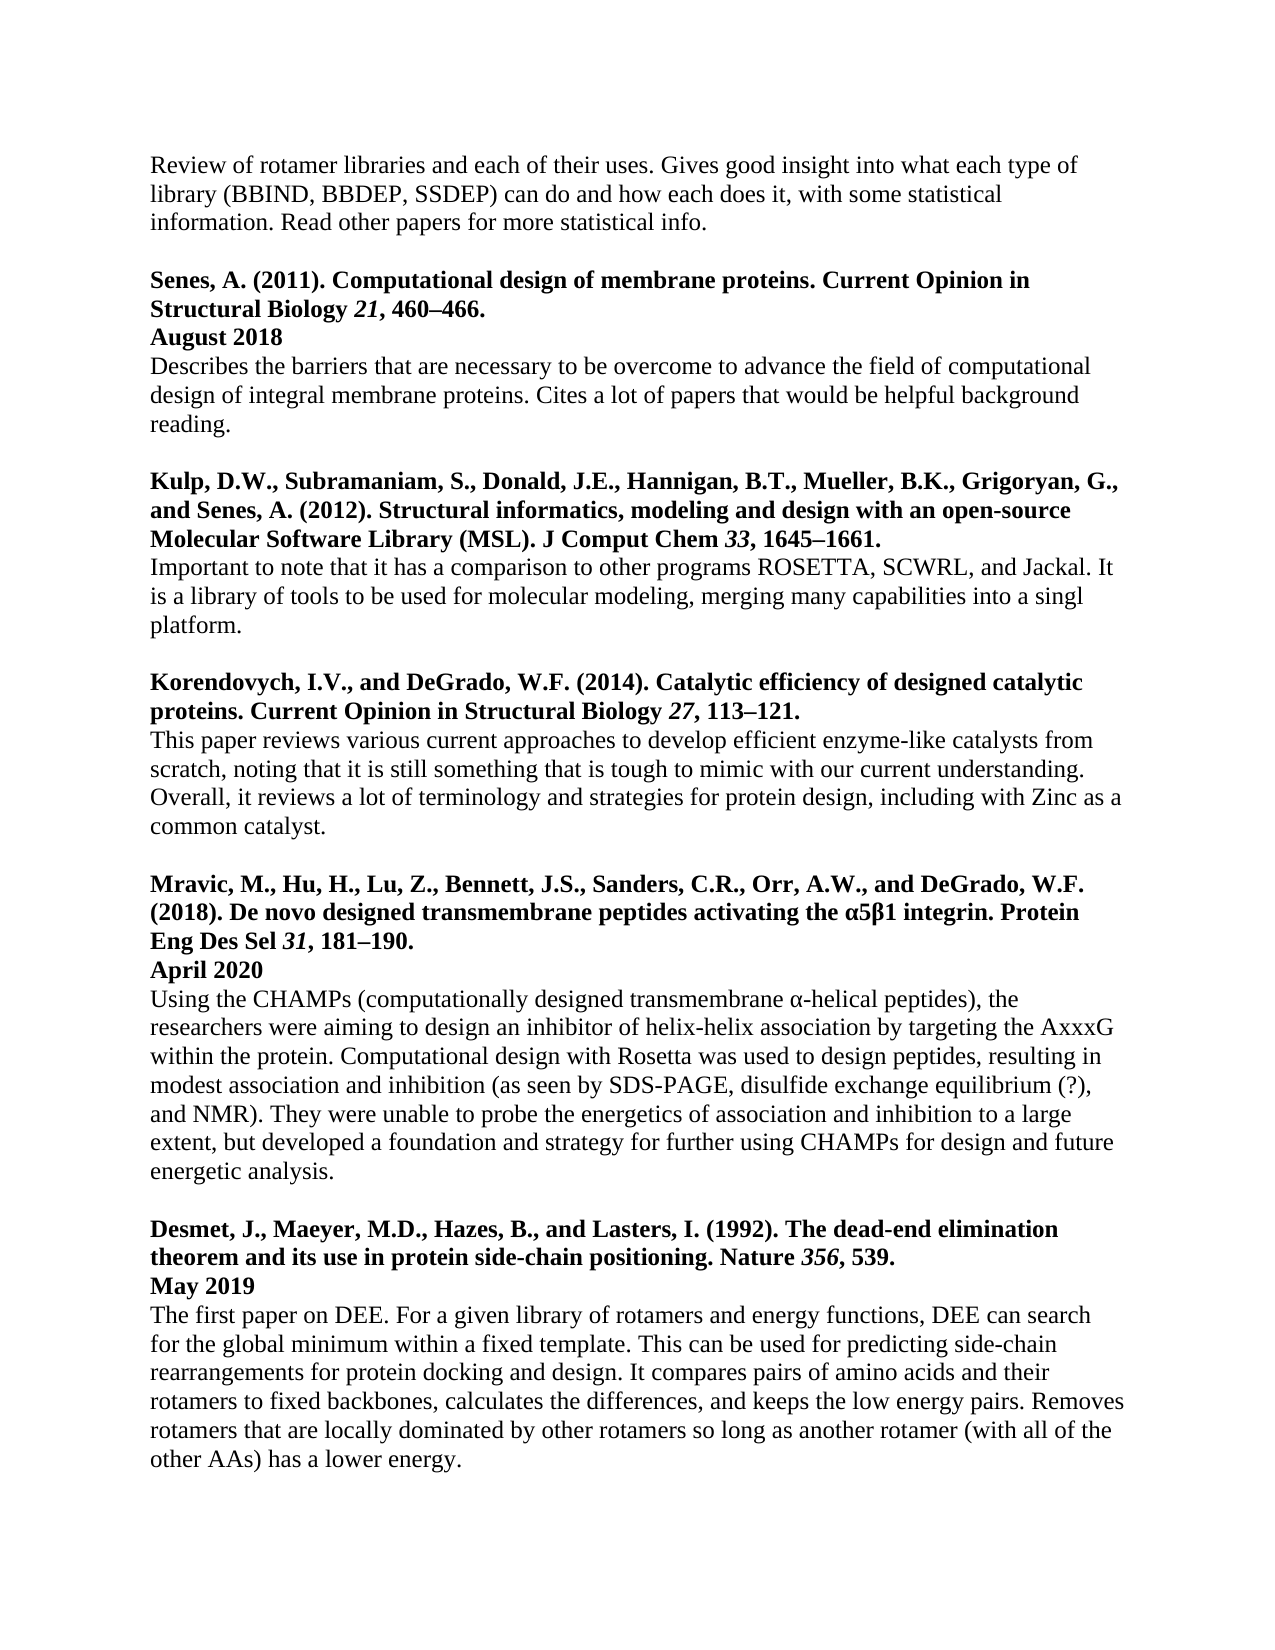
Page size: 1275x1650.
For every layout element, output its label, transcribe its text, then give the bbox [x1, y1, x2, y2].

text Mravic, M., Hu, H., Lu, Z., Bennett, J.S., Sanders, C.R., Orr, A.W., and DeGrado, W.F. (2018). De novo designed transmembrane peptides activating the α5β1 integrin. Protein Eng Des Sel 31, 181–190. [150, 869, 1125, 955]
text Korendovych, I.V., and DeGrado, W.F. (2014). Catalytic efficiency of designed catalytic proteins. Current Opinion in Structural Biology 27, 113–121. [150, 667, 1125, 725]
text May 2019 [150, 1271, 1125, 1300]
text Describes the barriers that are necessary to be overcome to advance the field of computational design of integral membrane proteins. Cites a lot of papers that would be helpful background reading. [150, 351, 1125, 437]
text The first paper on DEE. For a given library of rotamers and energy functions, DEE can search for the global minimum within a fixed template. This can be used for predicting side-chain rearrangements for protein docking and design. It compares pairs of amino acids and their rotamers to fixed backbones, calculates the differences, and keeps the low energy pairs. Removes rotamers that are locally dominated by other rotamers so long as another rotamer (with all of the other AAs) has a lower energy. [150, 1300, 1125, 1472]
text August 2018 [150, 322, 1125, 351]
text Kulp, D.W., Subramaniam, S., Donald, J.E., Hannigan, B.T., Mueller, B.K., Grigoryan, G., and Senes, A. (2012). Structural informatics, modeling and design with an open-source Molecular Software Library (MSL). J Comput Chem 33, 1645–1661. [150, 466, 1125, 552]
text Using the CHAMPs (computationally designed transmembrane α-helical peptides), the researchers were aiming to design an inhibitor of helix-helix association by targeting the AxxxG within the protein. Computational design with Rosetta was used to design peptides, resulting in modest association and inhibition (as seen by SDS-PAGE, disulfide exchange equilibrium (?), and NMR). They were unable to probe the energetics of association and inhibition to a large extent, but developed a foundation and strategy for further using CHAMPs for design and future energetic analysis. [150, 984, 1125, 1185]
text This paper reviews various current approaches to develop efficient enzyme-like catalysts from scratch, noting that it is still something that is tough to mimic with our current understanding. Overall, it reviews a lot of terminology and strategies for protein design, including with Zinc as a common catalyst. [150, 725, 1125, 840]
text Senes, A. (2011). Computational design of membrane proteins. Current Opinion in Structural Biology 21, 460–466. [150, 265, 1125, 322]
text April 2020 [150, 955, 1125, 984]
text Desmet, J., Maeyer, M.D., Hazes, B., and Lasters, I. (1992). The dead-end elimination theorem and its use in protein side-chain positioning. Nature 356, 539. [150, 1214, 1125, 1271]
text Important to note that it has a comparison to other programs ROSETTA, SCWRL, and Jackal. It is a library of tools to be used for molecular modeling, merging many capabilities into a singl platform. [150, 552, 1125, 639]
text Review of rotamer libraries and each of their uses. Gives good insight into what each type of library (BBIND, BBDEP, SSDEP) can do and how each does it, with some statistical information. Read other papers for more statistical info. [150, 150, 1125, 236]
